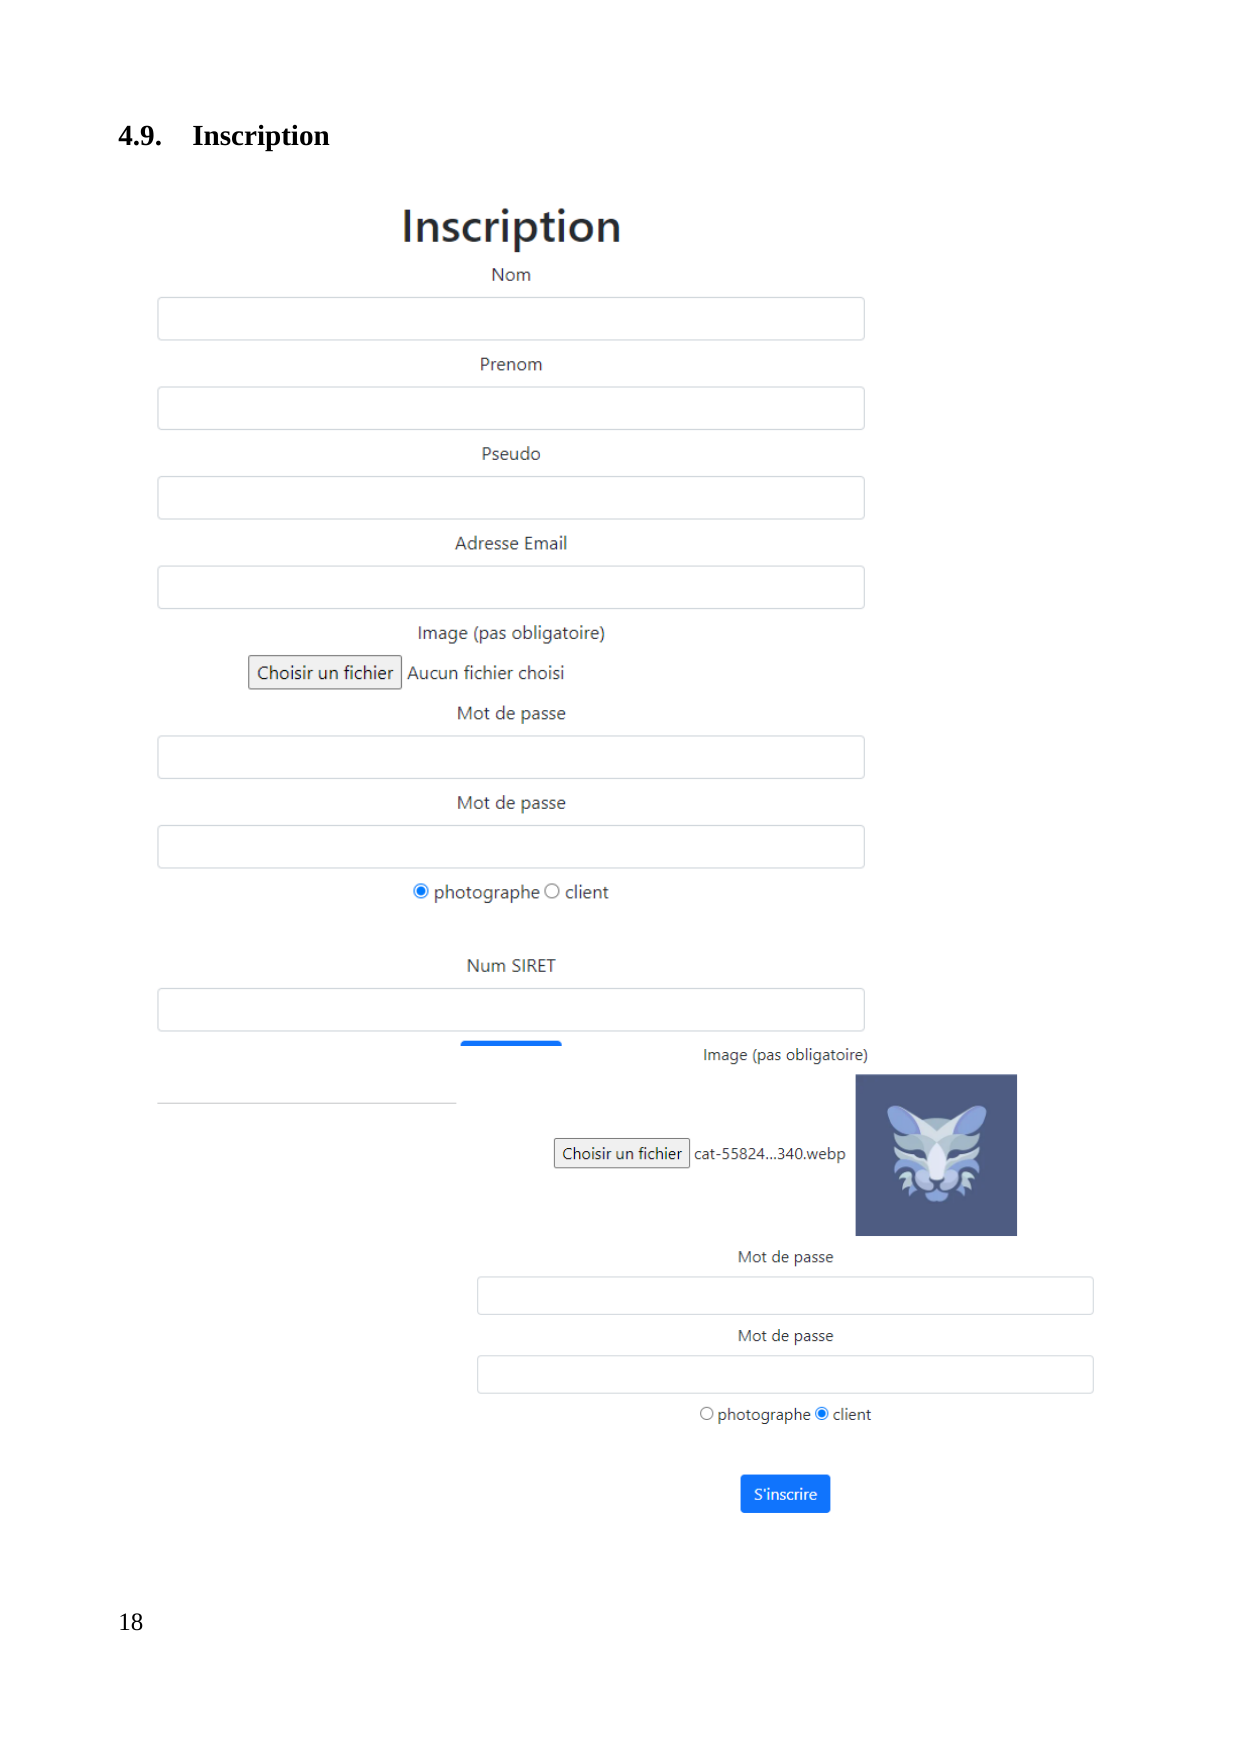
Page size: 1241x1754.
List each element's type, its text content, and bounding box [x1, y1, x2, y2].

picture [123, 173, 1119, 1516]
subtitle Inscription [118, 118, 1122, 152]
